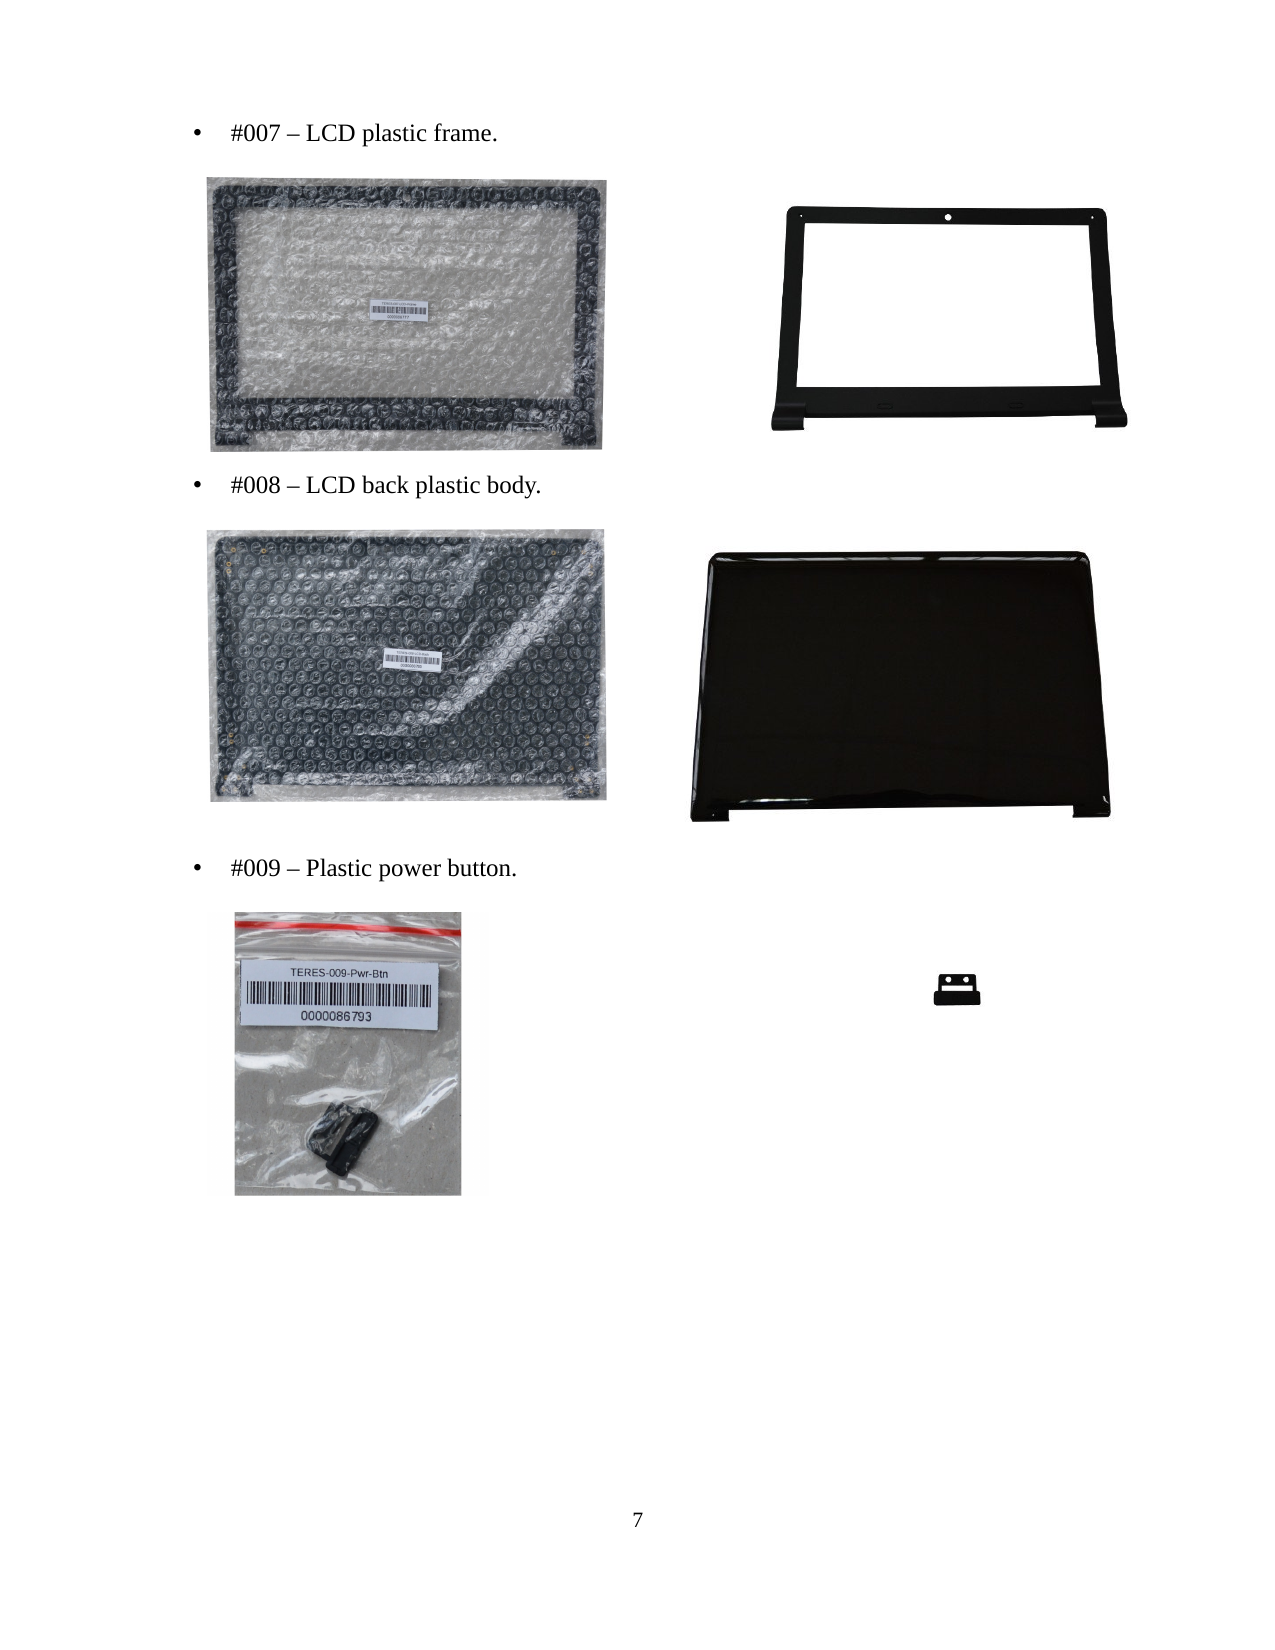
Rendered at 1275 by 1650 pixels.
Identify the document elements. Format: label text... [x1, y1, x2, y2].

picture [206, 177, 607, 452]
list #009 – Plastic power button. [193, 511, 1157, 882]
picture [206, 912, 490, 1196]
list #007 – LCD plastic frame. [193, 118, 1157, 147]
list #008 – LCD back plastic body. [193, 159, 1157, 499]
picture [758, 177, 1138, 452]
picture [773, 912, 1138, 1083]
picture [206, 529, 607, 802]
picture [662, 529, 1138, 835]
